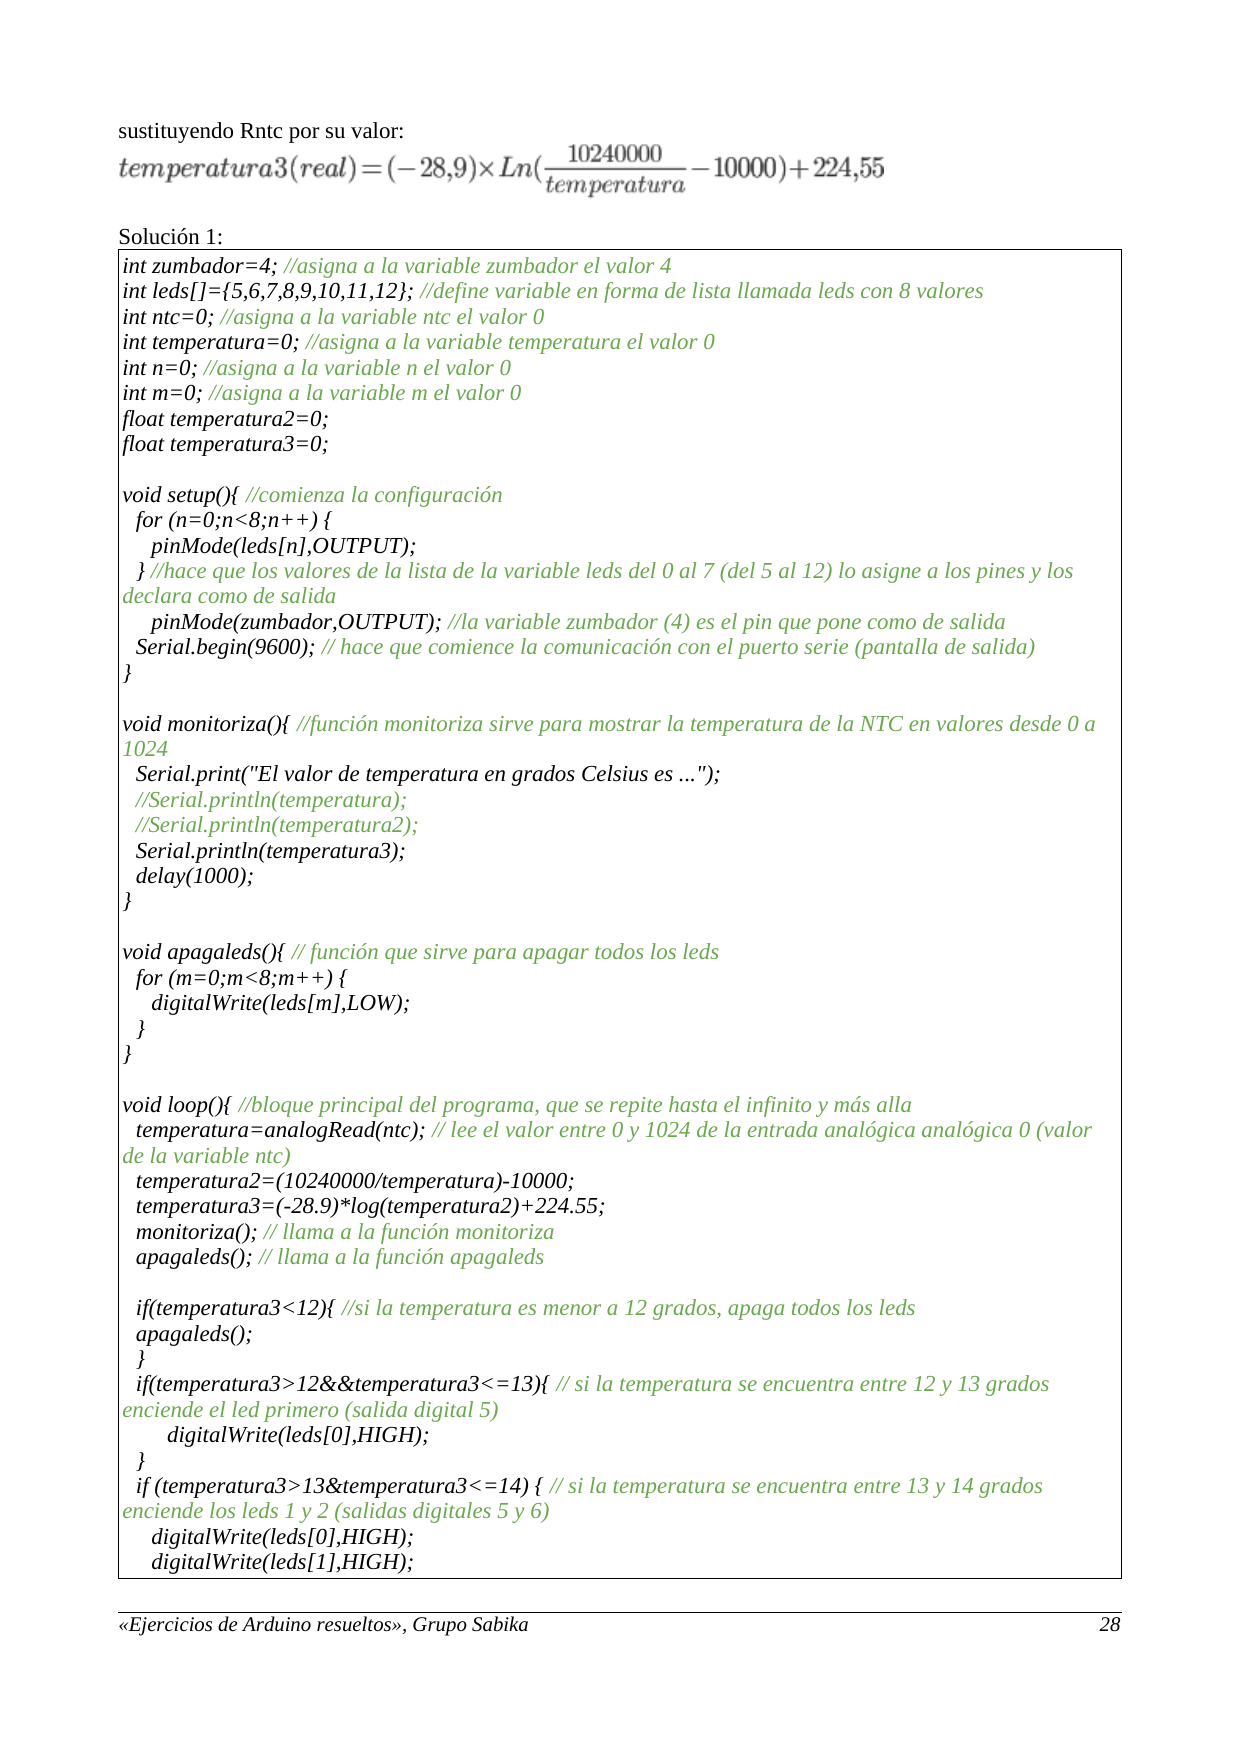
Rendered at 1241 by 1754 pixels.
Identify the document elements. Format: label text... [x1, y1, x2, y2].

text temperatura=analogRead(ntc); // lee el valor entre 0 y 1024 de la entrada analógica analógica 0 (valor de la variable ntc) [119, 1113, 1121, 1164]
text pinMode(zumbador,OUTPUT); //la variable zumbador (4) es el pin que pone como de salida [119, 605, 1121, 630]
text int n=0; //asigna a la variable n el valor 0 [204, 351, 1121, 376]
text digitalWrite(leds[0],HIGH); [119, 1520, 1121, 1545]
text digitalWrite(leds[0],HIGH); [119, 1418, 266, 1444]
text float temperatura3=0; [331, 427, 1121, 452]
text digitalWrite(leds[0],HIGH); [267, 1418, 1121, 1444]
text digitalWrite(leds[m],LOW); [350, 986, 1121, 1012]
text delay(1000); [256, 859, 1121, 884]
text int m=0; //asigna a la variable m el valor 0 [204, 376, 1121, 402]
text apagaleds(); // llama a la función apagaleds [258, 1240, 1121, 1266]
text Serial.println(temperatura3); [119, 834, 1121, 859]
text int zumbador=4; //asigna a la variable zumbador el valor 4 [119, 250, 1121, 274]
text apagaleds(); [255, 1317, 1121, 1342]
text //Serial.println(temperatura); [119, 783, 1121, 808]
text if(temperatura3>12&&temperatura3<=13){ // si la temperatura se encuentra entre 12 y 13 grados enciende el led primero (salida digital 5) [119, 1367, 1121, 1418]
text } [147, 1444, 1121, 1469]
text Serial.begin(9600); // hace que comience la comunicación con el puerto serie (pantalla de salida) [322, 630, 1121, 656]
text temperatura2=(10240000/temperatura)-10000; [119, 1164, 1121, 1189]
text pinMode(leds[n],OUTPUT); [335, 529, 1121, 554]
text } [147, 1342, 1121, 1367]
text temperatura3=(-28.9)*log(temperatura2)+224.55; [119, 1189, 1121, 1215]
text sustituyendo Rntc por su valor: [410, 118, 1122, 143]
text int temperatura=0; //asigna a la variable temperatura el valor 0 [265, 325, 1121, 351]
text monitoriza(); // llama a la función monitoriza [264, 1215, 1121, 1240]
text if (temperatura3>13&temperatura3<=14) { // si la temperatura se encuentra entre 13 y 14 grados enciende los leds 1 y 2 (salidas digitales 5 y 6) [119, 1469, 1121, 1520]
text if(temperatura3<12){ //si la temperatura es menor a 12 grados, apaga todos los leds [119, 1291, 1121, 1317]
text } [133, 1037, 1121, 1062]
text } [147, 1012, 1121, 1037]
text Serial.print("El valor de temperatura en grados Celsius es ..."); [119, 757, 1121, 783]
text int leds[]={5,6,7,8,9,10,11,12}; //define variable en forma de lista llamada leds con 8 valores [119, 274, 1121, 300]
text digitalWrite(leds[1],HIGH); [119, 1545, 1121, 1578]
text } [133, 656, 1121, 681]
text void monitoriza(){ //función monitoriza sirve para mostrar la temperatura de la NTC en valores desde 0 a 1024 [119, 707, 1121, 757]
text void setup(){ //comienza la configuración [119, 478, 1121, 503]
text int ntc=0; //asigna a la variable ntc el valor 0 [220, 300, 1121, 325]
text for (n=0;n<8;n++) { [246, 503, 1121, 529]
text void loop(){ //bloque principal del programa, que se repite hasta el infinito y más alla [119, 1088, 1121, 1113]
text //Serial.println(temperatura2); [119, 808, 1121, 834]
text Solución 1: [223, 224, 1122, 249]
text float temperatura2=0; [209, 402, 1121, 427]
text void apagaleds(){ // función que sirve para apagar todos los leds [119, 935, 1121, 961]
text } //hace que los valores de la lista de la variable leds del 0 al 7 (del 5 al 12) lo asigne a los pines y los declara como de salida [119, 554, 1121, 605]
text } [119, 884, 1121, 910]
text for (m=0;m<8;m++) { [292, 961, 1121, 986]
picture [118, 143, 884, 199]
